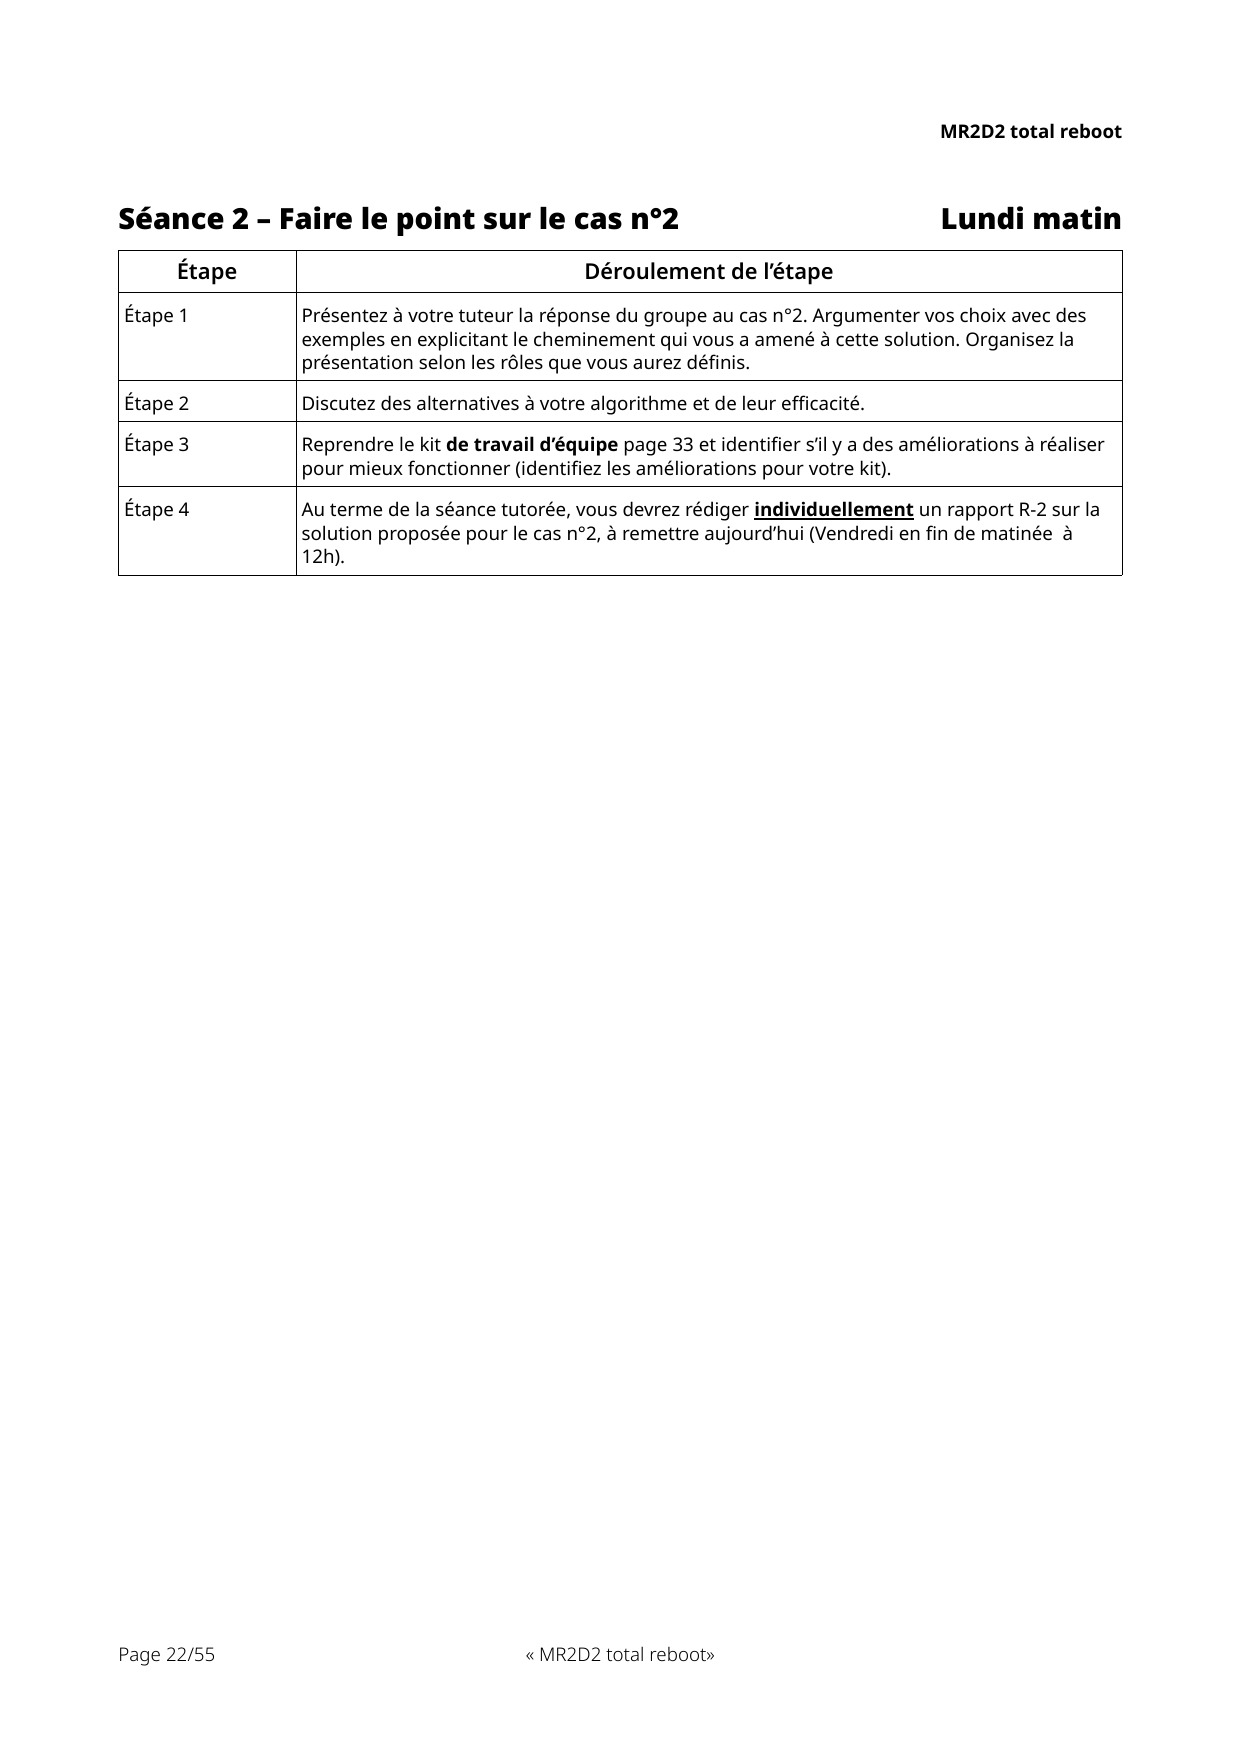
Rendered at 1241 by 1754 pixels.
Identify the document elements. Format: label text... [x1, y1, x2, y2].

subtitle Séance 2 – Faire le point sur le cas n°2 Lundi matin [118, 198, 1122, 238]
table_header Déroulement de l’étape [297, 251, 1122, 292]
table_cell Au terme de la séance tutorée, vous devrez rédiger individuellement un rapport R-2 sur la solution proposée pour le cas n°2, à remettre aujourd’hui (Vendredi en fin de matinée à 12h). [297, 487, 1122, 574]
table_cell Reprendre le kit de travail d’équipe page 32 et identifier s’il y a des améliorations à réaliser pour mieux fonctionner (identifiez les améliorations pour votre kit). [297, 422, 1122, 486]
table_cell Présentez à votre tuteur la réponse du groupe au cas n°2. Argumenter vos choix avec des exemples en explicitant le cheminement qui vous a amené à cette solution. Organisez la présentation selon les rôles que vous aurez définis. [297, 293, 1122, 380]
table_cell Étape 1 [119, 293, 296, 380]
table_cell Étape 4 [119, 487, 296, 574]
table_header Étape [119, 251, 296, 292]
table_cell Étape 3 [119, 422, 296, 486]
table_cell Discutez des alternatives à votre algorithme et de leur efficacité. [297, 381, 1122, 421]
table_cell Étape 2 [119, 381, 296, 421]
